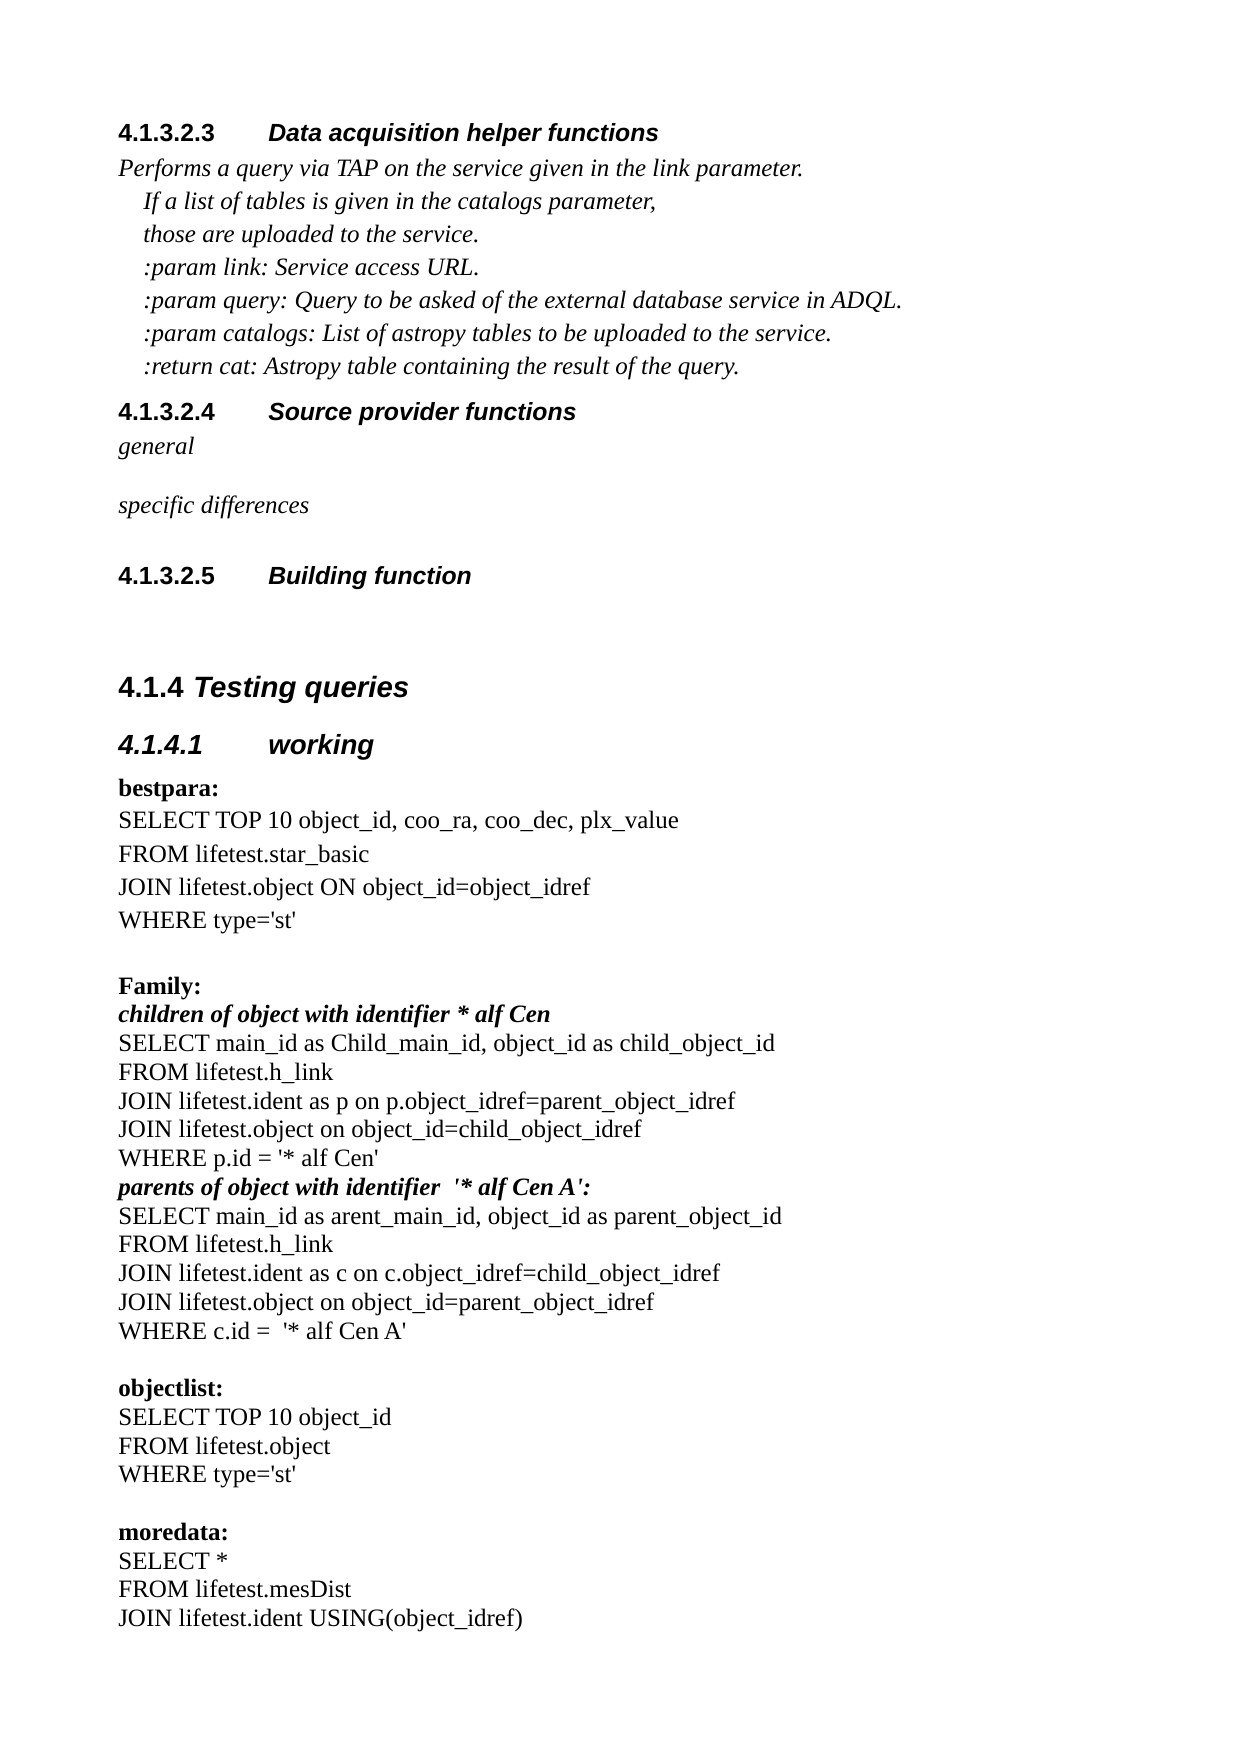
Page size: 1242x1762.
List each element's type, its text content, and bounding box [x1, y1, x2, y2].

text SELECT TOP 10 object_id [118, 1402, 1124, 1431]
text If a list of tables is given in the catalogs parameter, [118, 186, 1124, 215]
text those are uploaded to the service. [118, 219, 1124, 248]
subtitle Source provider functions [118, 397, 1124, 425]
text :param query: Query to be asked of the external database service in ADQL. [118, 285, 1124, 314]
text WHERE c.id = '* alf Cen A' [118, 1316, 1124, 1344]
text FROM lifetest.mesDist [118, 1574, 1124, 1603]
text WHERE p.id = '* alf Cen' [118, 1143, 1124, 1172]
text SELECT main_id as arent_main_id, object_id as parent_object_id [118, 1201, 1124, 1229]
subtitle working [118, 728, 1124, 760]
subtitle Testing queries [118, 669, 1124, 703]
subtitle Building function [118, 561, 1124, 590]
text JOIN lifetest.ident as c on c.object_idref=child_object_idref [118, 1258, 1124, 1287]
text FROM lifetest.h_link [118, 1229, 1124, 1258]
text JOIN lifetest.object ON object_id=object_idref [118, 872, 1124, 900]
text FROM lifetest.star_basic [118, 839, 1124, 867]
text bestpara: [118, 773, 1124, 801]
text JOIN lifetest.object on object_id=parent_object_idref [118, 1287, 1124, 1316]
text JOIN lifetest.object on object_id=child_object_idref [118, 1114, 1124, 1143]
text Performs a query via TAP on the service given in the link parameter. [118, 153, 1124, 182]
text WHERE type='st' [118, 905, 1124, 933]
text SELECT main_id as Child_main_id, object_id as child_object_id [118, 1028, 1124, 1057]
subtitle Data acquisition helper functions [118, 118, 1124, 147]
text Family: [118, 971, 1124, 999]
text moredata: [118, 1517, 1124, 1546]
text objectlist: [118, 1373, 1124, 1402]
text :return cat: Astropy table containing the result of the query. [118, 351, 1124, 380]
text general [118, 431, 1124, 460]
text JOIN lifetest.ident as p on p.object_idref=parent_object_idref [118, 1086, 1124, 1114]
text parents of object with identifier '* alf Cen A': [118, 1172, 1124, 1201]
text :param link: Service access URL. [118, 252, 1124, 281]
text WHERE type='st' [118, 1459, 1124, 1488]
text SELECT TOP 10 object_id, coo_ra, coo_dec, plx_value [118, 806, 1124, 834]
text children of object with identifier * alf Cen [118, 999, 1124, 1028]
text SELECT * [118, 1546, 1124, 1574]
text :param catalogs: List of astropy tables to be uploaded to the service. [118, 318, 1124, 347]
text FROM lifetest.h_link [118, 1057, 1124, 1086]
text JOIN lifetest.ident USING(object_idref) [118, 1603, 1124, 1632]
text specific differences [118, 490, 1124, 519]
text FROM lifetest.object [118, 1431, 1124, 1459]
